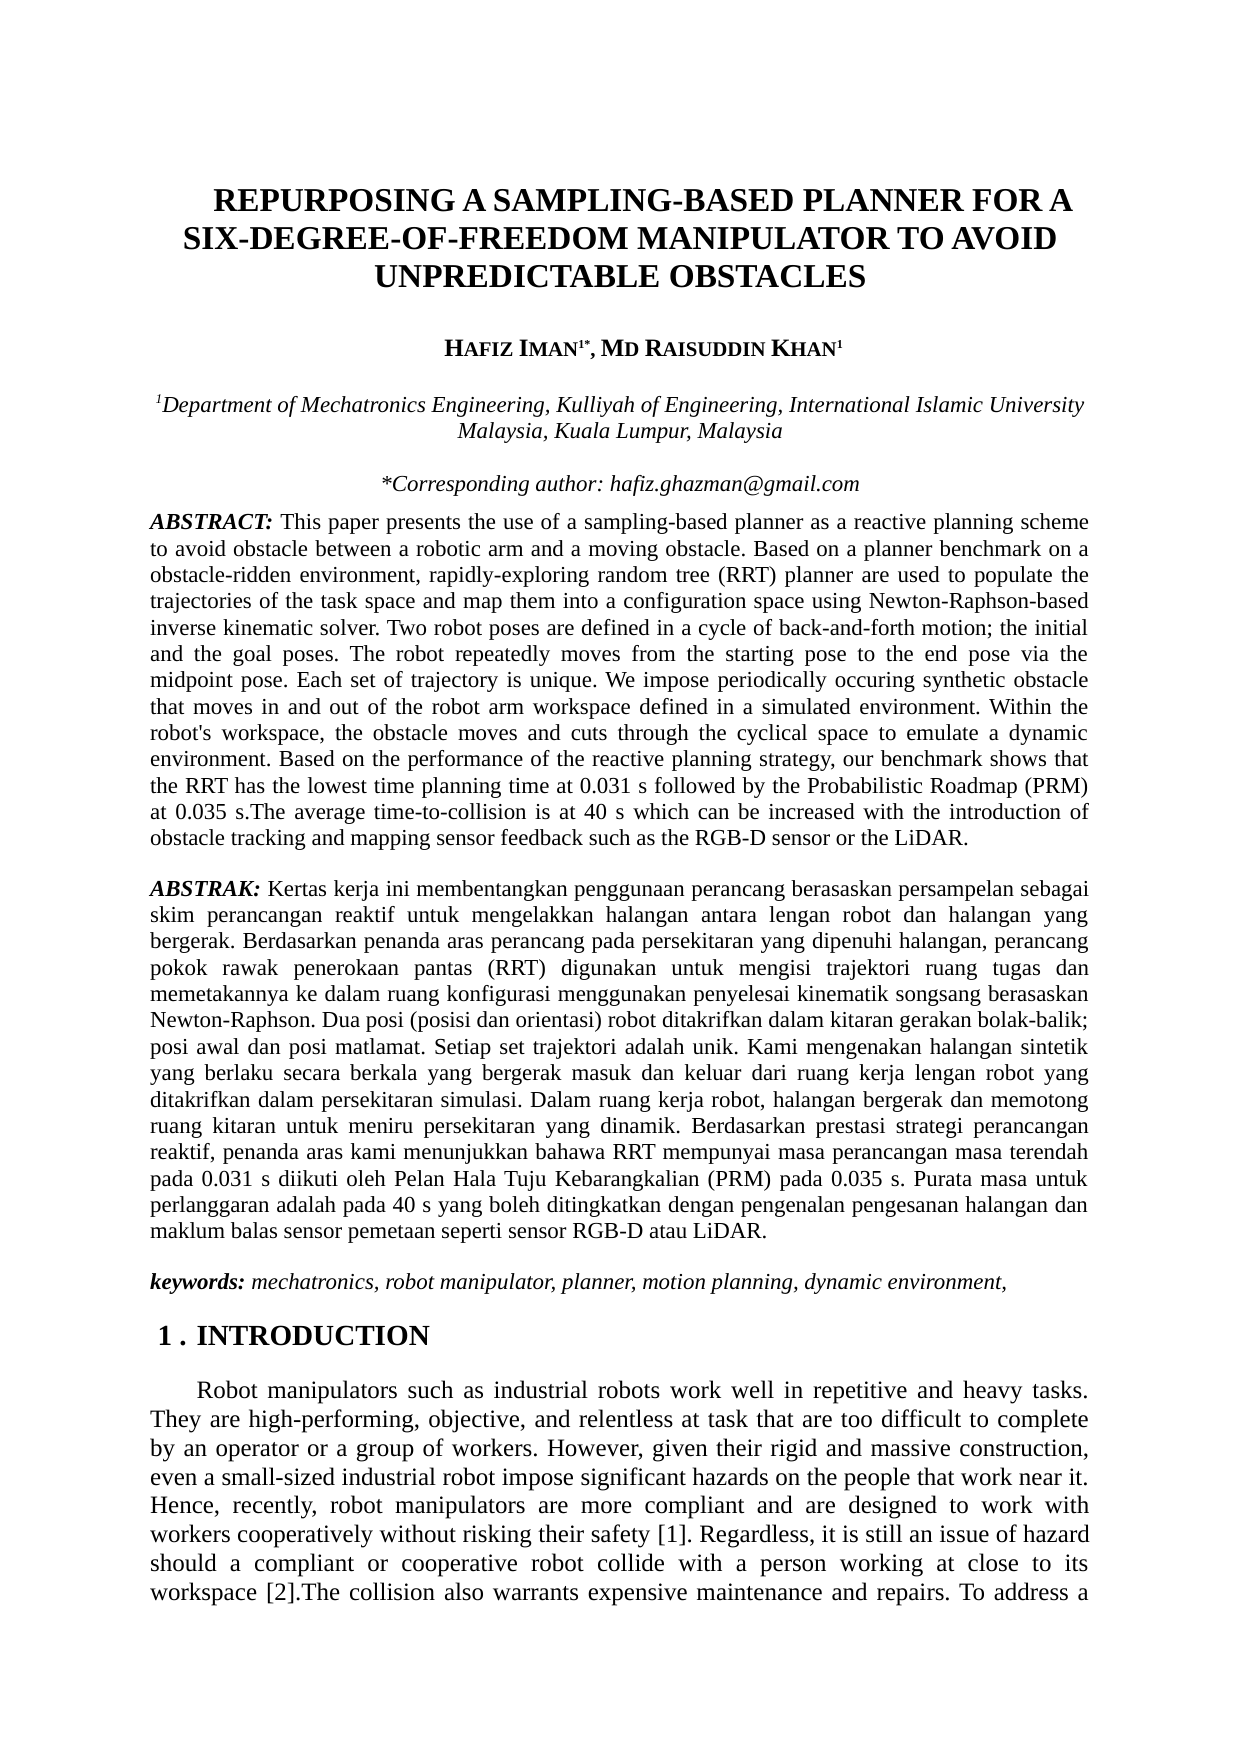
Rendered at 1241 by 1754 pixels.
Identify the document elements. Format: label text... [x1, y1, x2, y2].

text Robot manipulators such as industrial robots work well in repetitive and heavy tasks. They are high-performing, objective, and relentless at task that are too difficult to complete by an operator or a group of workers. However, given their rigid and massive construction, even a small-sized industrial robot impose significant hazards on the people that work near it. Hence, recently, robot manipulators are more compliant and are designed to work with workers cooperatively without risking their safety [1]⁠. Regardless, it is still an issue of hazard should a compliant or cooperative robot collide with a person working at close to its workspace [2]⁠.The collision also warrants expensive maintenance and repairs. To address a [150, 1376, 1090, 1606]
text 1Department of Mechatronics Engineering, Kulliyah of Engineering, International Islamic University Malaysia, Kuala Lumpur, Malaysia [150, 391, 1090, 443]
text REPURPOSING A SAMPLING-BASED PLANNER FOR A SIX-DEGREE-OF-FREEDOM MANIPULATOR TO AVOID UNPREDICTABLE OBSTACLES [150, 180, 1090, 295]
list INTRODUCTION [150, 1318, 1090, 1352]
text *Corresponding author: hafiz.ghazman@gmail.com [150, 470, 1090, 496]
text keywords: mechatronics, robot manipulator, planner, motion planning, dynamic environment, [150, 1268, 1090, 1294]
text ABSTRACT: This paper presents the use of a sampling-based planner as a reactive planning scheme to avoid obstacle between a robotic arm and a moving obstacle. Based on a planner benchmark on a obstacle-ridden environment, rapidly-exploring random tree (RRT) planner are used to populate the trajectories of the task space and map them into a configuration space using Newton-Raphson-based inverse kinematic solver. Two robot poses are defined in a cycle of back-and-forth motion; the initial and the goal poses. The robot repeatedly moves from the starting pose to the end pose via the midpoint pose. Each set of trajectory is unique. We impose periodically occuring synthetic obstacle that moves in and out of the robot arm workspace defined in a simulated environment. Within the robot's workspace, the obstacle moves and cuts through the cyclical space to emulate a dynamic environment. Based on the performance of the reactive planning strategy, our benchmark shows that the RRT has the lowest time planning time at 0.031 s followed by the Probabilistic Roadmap (PRM) at 0.035 s.The average time-to-collision is at 40 s which can be increased with the introduction of obstacle tracking and mapping sensor feedback such as the RGB-D sensor or the LiDAR. [150, 508, 1090, 851]
text HAFIZ IMAN1*, MD RAISUDDIN KHAN1 [150, 333, 1090, 362]
text ABSTRAK: Kertas kerja ini membentangkan penggunaan perancang berasaskan persampelan sebagai skim perancangan reaktif untuk mengelakkan halangan antara lengan robot dan halangan yang bergerak. Berdasarkan penanda aras perancang pada persekitaran yang dipenuhi halangan, perancang pokok rawak penerokaan pantas (RRT) digunakan untuk mengisi trajektori ruang tugas dan memetakannya ke dalam ruang konfigurasi menggunakan penyelesai kinematik songsang berasaskan Newton-Raphson. Dua posi (posisi dan orientasi) robot ditakrifkan dalam kitaran gerakan bolak-balik; posi awal dan posi matlamat. Setiap set trajektori adalah unik. Kami mengenakan halangan sintetik yang berlaku secara berkala yang bergerak masuk dan keluar dari ruang kerja lengan robot yang ditakrifkan dalam persekitaran simulasi. Dalam ruang kerja robot, halangan bergerak dan memotong ruang kitaran untuk meniru persekitaran yang dinamik. Berdasarkan prestasi strategi perancangan reaktif, penanda aras kami menunjukkan bahawa RRT mempunyai masa perancangan masa terendah pada 0.031 s diikuti oleh Pelan Hala Tuju Kebarangkalian (PRM) pada 0.035 s. Purata masa untuk perlanggaran adalah pada 40 s yang boleh ditingkatkan dengan pengenalan pengesanan halangan dan maklum balas sensor pemetaan seperti sensor RGB-D atau LiDAR. [150, 875, 1090, 1244]
